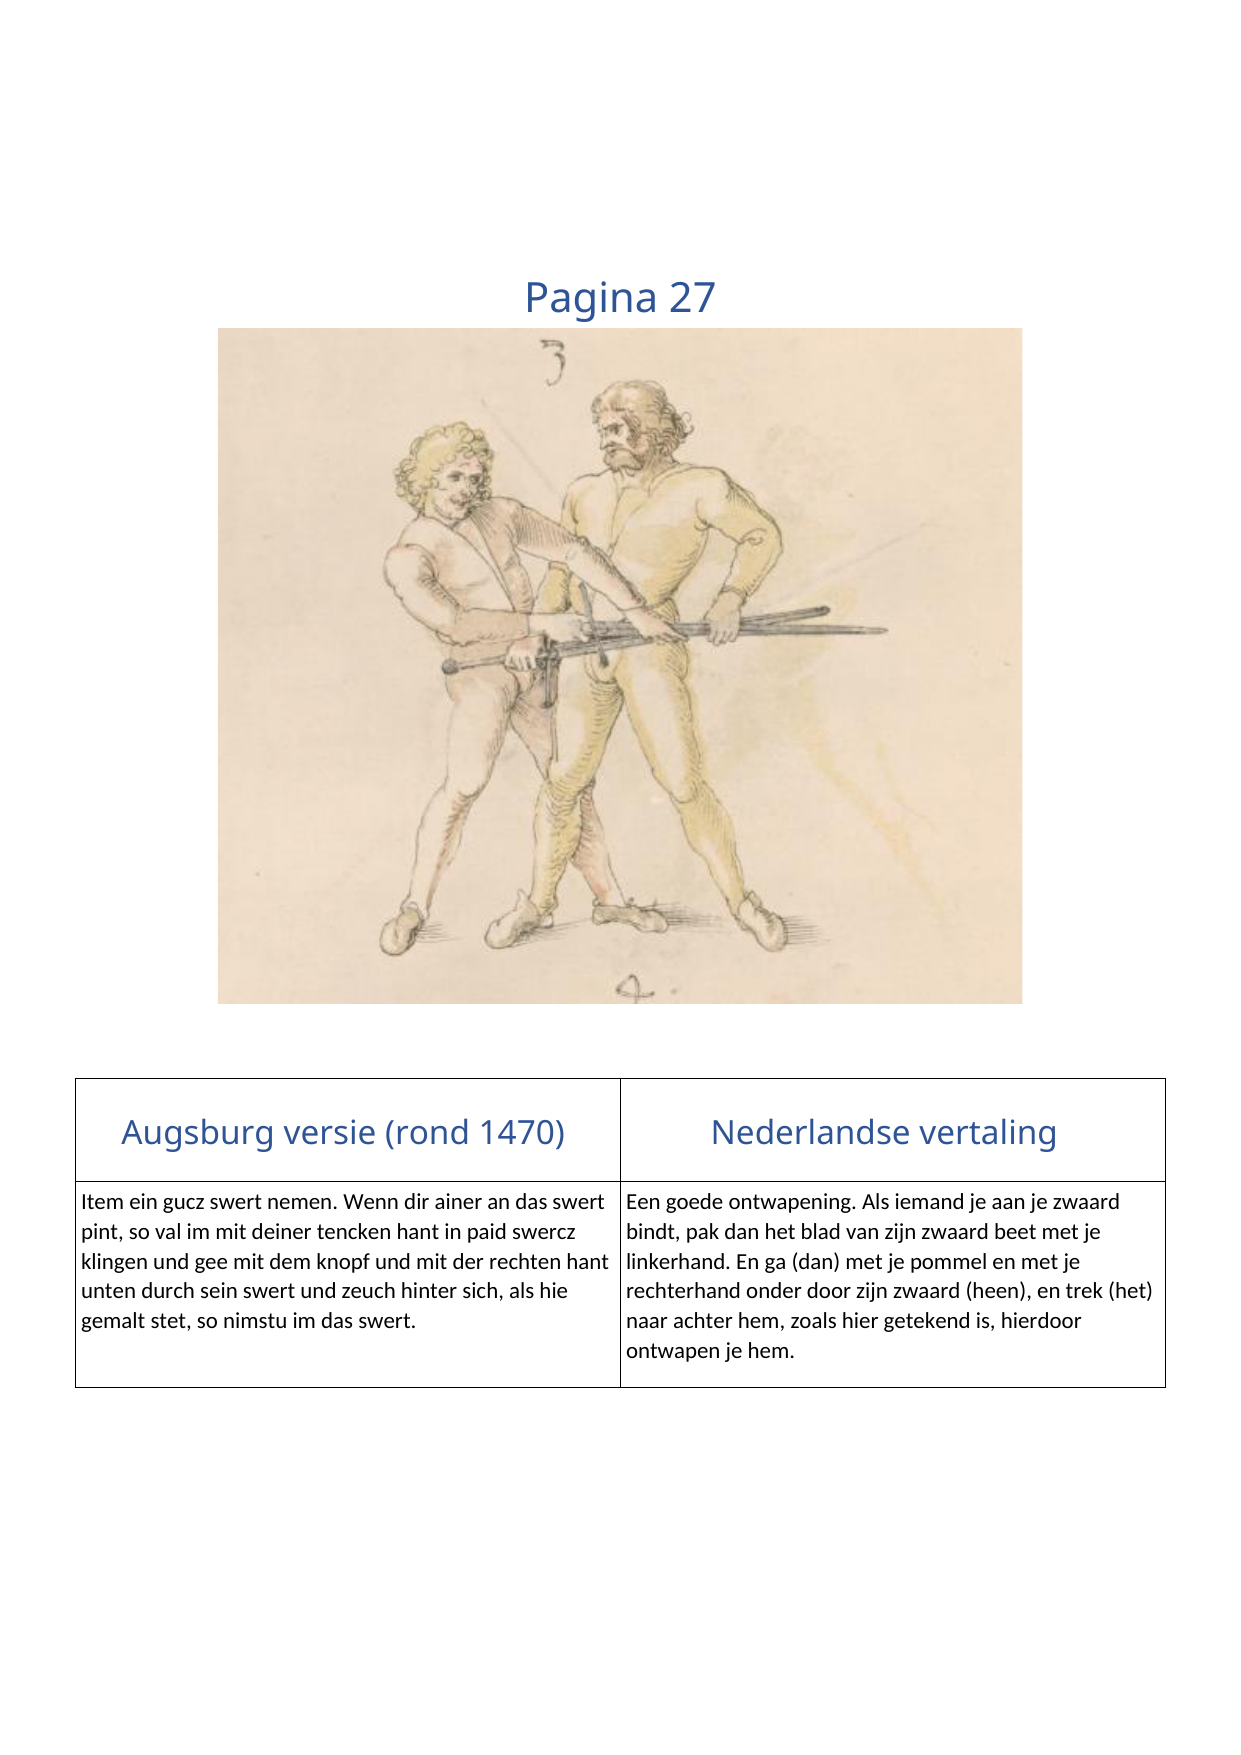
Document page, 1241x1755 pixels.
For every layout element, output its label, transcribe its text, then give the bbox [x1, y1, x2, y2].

table_cell Een goede ontwapening. Als iemand je aan je zwaard bindt, pak dan het blad van zijn zwaard beet met je linkerhand. En ga (dan) met je pommel en met je rechterhand onder door zijn zwaard (heen), en trek (het) naar achter hem, zoals hier getekend is, hierdoor ontwapen je hem. [621, 1182, 1165, 1387]
subtitle Pagina 27 [75, 268, 1165, 324]
table_header Nederlandse vertaling [621, 1079, 1165, 1181]
table_cell Item ein gucz swert nemen. Wenn dir ainer an das swert pint, so val im mit deiner tencken hant in paid swercz klingen und gee mit dem knopf und mit der rechten hant unten durch sein swert und zeuch hinter sich, als hie gemalt stet, so nimstu im das swert. [76, 1182, 620, 1387]
picture [217, 328, 1023, 1004]
table_header Augsburg versie (rond 1470) [76, 1079, 620, 1181]
